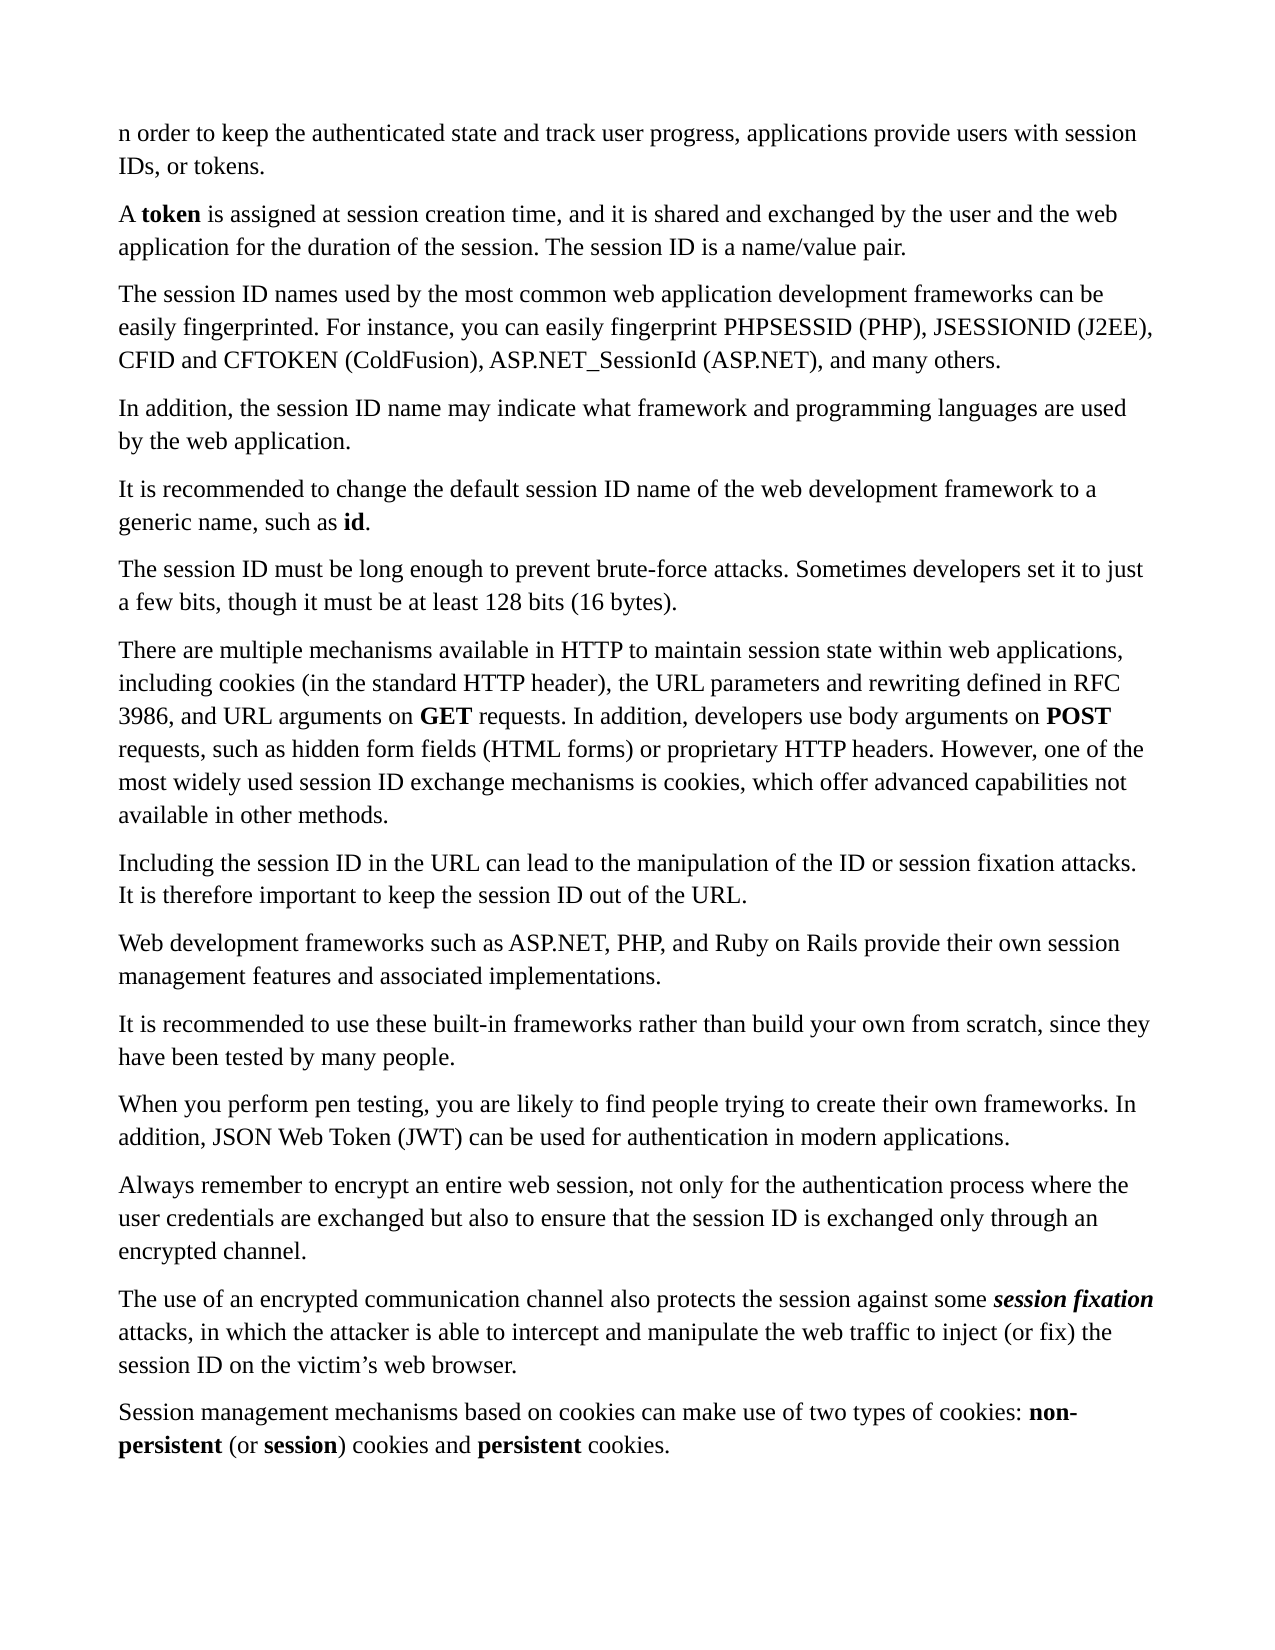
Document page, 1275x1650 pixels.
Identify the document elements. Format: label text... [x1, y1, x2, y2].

text The session ID must be long enough to prevent brute-force attacks. Sometimes developers set it to just a few bits, though it must be at least 128 bits (16 bytes). [118, 554, 1157, 616]
text There are multiple mechanisms available in HTTP to maintain session state within web applications, including cookies (in the standard HTTP header), the URL parameters and rewriting defined in RFC 3986, and URL arguments on GET requests. In addition, developers use body arguments on POST requests, such as hidden form fields (HTML forms) or proprietary HTTP headers. However, one of the most widely used session ID exchange mechanisms is cookies, which offer advanced capabilities not available in other methods. [118, 635, 1157, 829]
text When you perform pen testing, you are likely to find people trying to create their own frameworks. In addition, JSON Web Token (JWT) can be used for authentication in modern applications. [118, 1089, 1157, 1151]
text Web development frameworks such as ASP.NET, PHP, and Ruby on Rails provide their own session management features and associated implementations. [118, 928, 1157, 990]
text It is recommended to use these built-in frameworks rather than build your own from scratch, since they have been tested by many people. [118, 1009, 1157, 1071]
text n order to keep the authenticated state and track user progress, applications provide users with session IDs, or tokens. [118, 118, 1157, 180]
text In addition, the session ID name may indicate what framework and programming languages are used by the web application. [118, 393, 1157, 455]
text The use of an encrypted communication channel also protects the session against some session fixation attacks, in which the attacker is able to intercept and manipulate the web traffic to inject (or fix) the session ID on the victim’s web browser. [118, 1284, 1157, 1378]
text Session management mechanisms based on cookies can make use of two types of cookies: non-persistent (or session) cookies and persistent cookies. [118, 1397, 1157, 1459]
text A token is assigned at session creation time, and it is shared and exchanged by the user and the web application for the duration of the session. The session ID is a name/value pair. [118, 199, 1157, 261]
text Always remember to encrypt an entire web session, not only for the authentication process where the user credentials are exchanged but also to ensure that the session ID is exchanged only through an encrypted channel. [118, 1170, 1157, 1265]
text It is recommended to change the default session ID name of the web development framework to a generic name, such as id. [118, 474, 1157, 535]
text Including the session ID in the URL can lead to the manipulation of the ID or session fixation attacks. It is therefore important to keep the session ID out of the URL. [118, 848, 1157, 909]
text The session ID names used by the most common web application development frameworks can be easily fingerprinted. For instance, you can easily fingerprint PHPSESSID (PHP), JSESSIONID (J2EE), CFID and CFTOKEN (ColdFusion), ASP.NET_SessionId (ASP.NET), and many others. [118, 279, 1157, 374]
